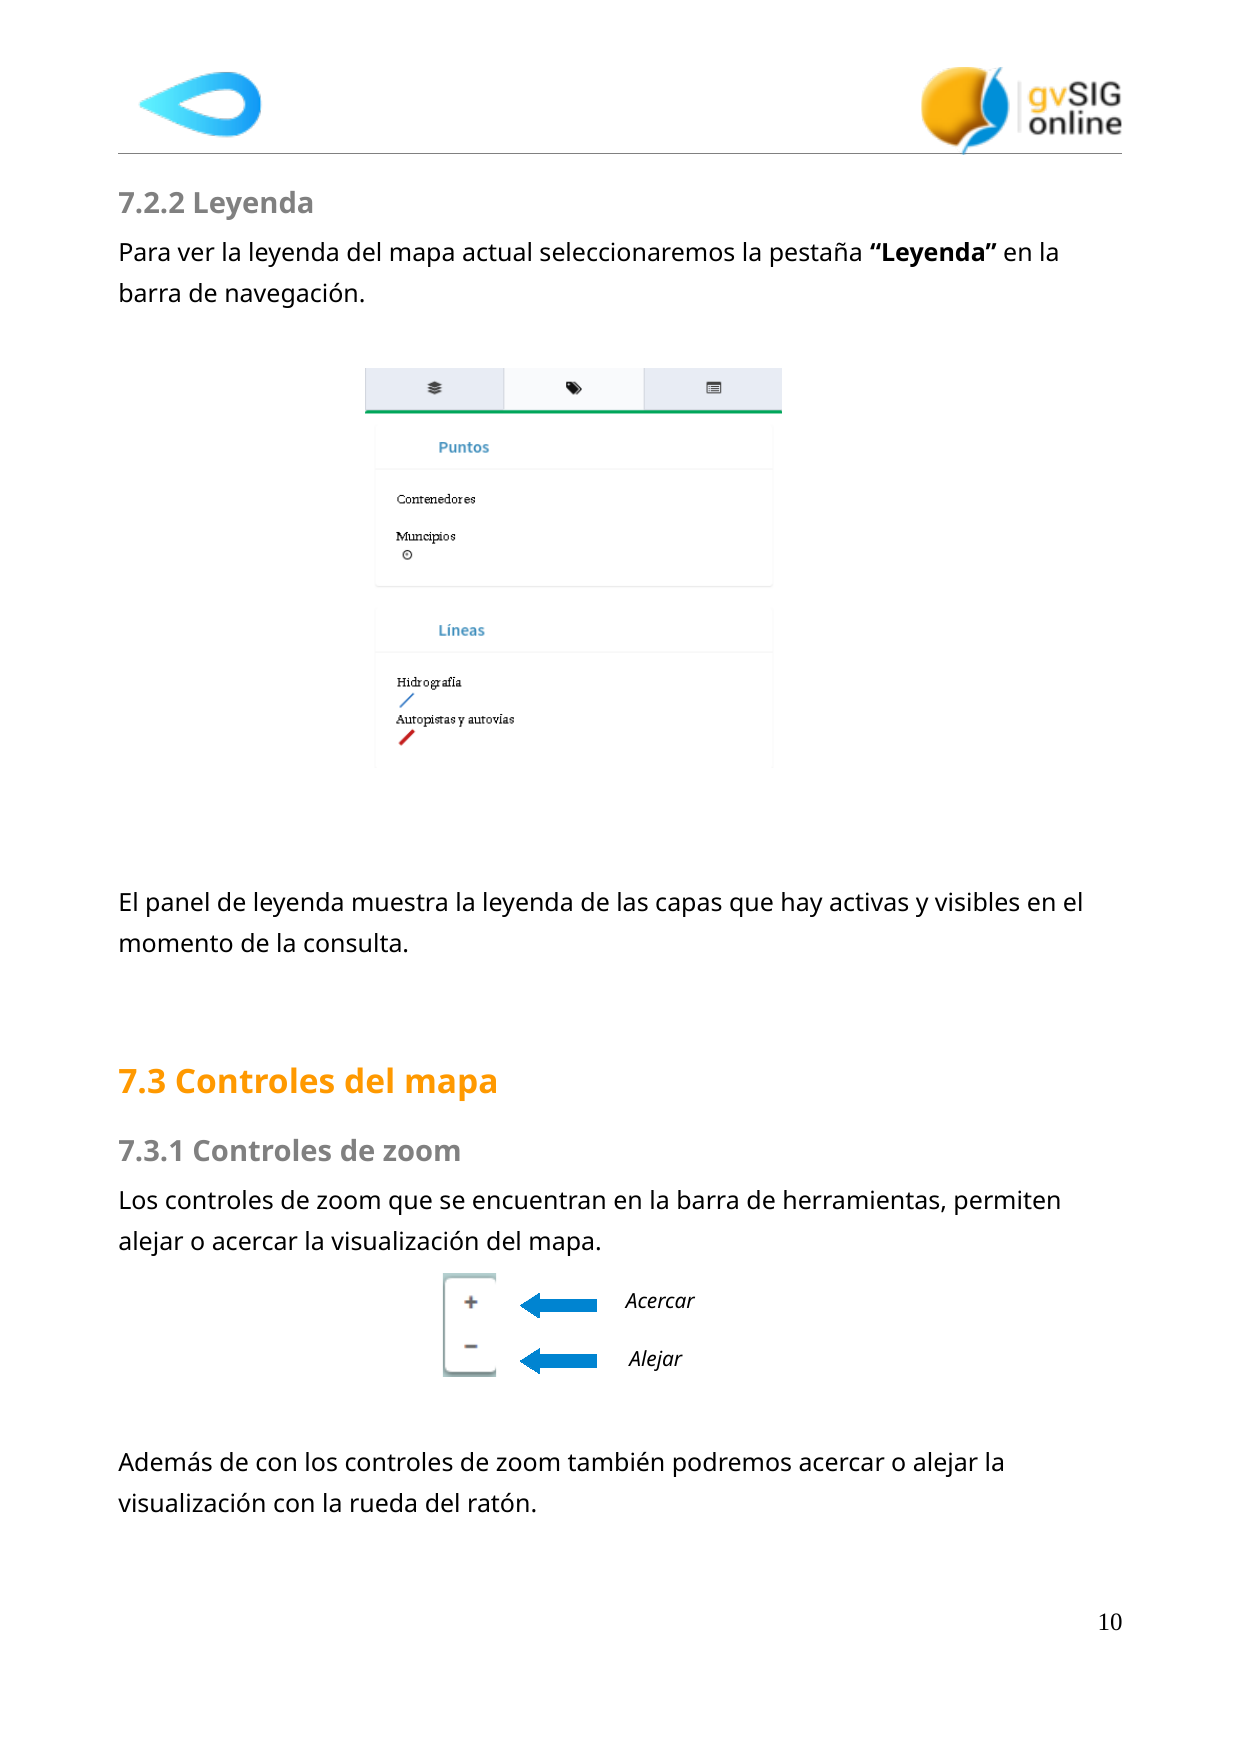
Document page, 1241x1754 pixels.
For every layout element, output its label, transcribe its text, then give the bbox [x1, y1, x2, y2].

picture [365, 368, 782, 768]
subtitle 7.2.2 Leyenda [118, 182, 1122, 222]
text Además de con los controles de zoom también podremos acercar o alejar la visualización con la rueda del ratón. [118, 1445, 1122, 1520]
picture [921, 67, 1122, 155]
text Los controles de zoom que se encuentran en la barra de herramientas, permiten alejar o acercar la visualización del mapa. [118, 1182, 1122, 1257]
text El panel de leyenda muestra la leyenda de las capas que hay activas y visibles en el momento de la consulta. [118, 885, 1122, 960]
picture [442, 1273, 497, 1377]
subtitle 7.3.1 Controles de zoom [118, 1130, 1122, 1170]
text Para ver la leyenda del mapa actual seleccionaremos la pestaña “Leyenda” en la barra de navegación. [118, 234, 1122, 309]
subtitle 7.3 Controles del mapa [118, 1057, 1122, 1103]
picture [119, 62, 282, 154]
